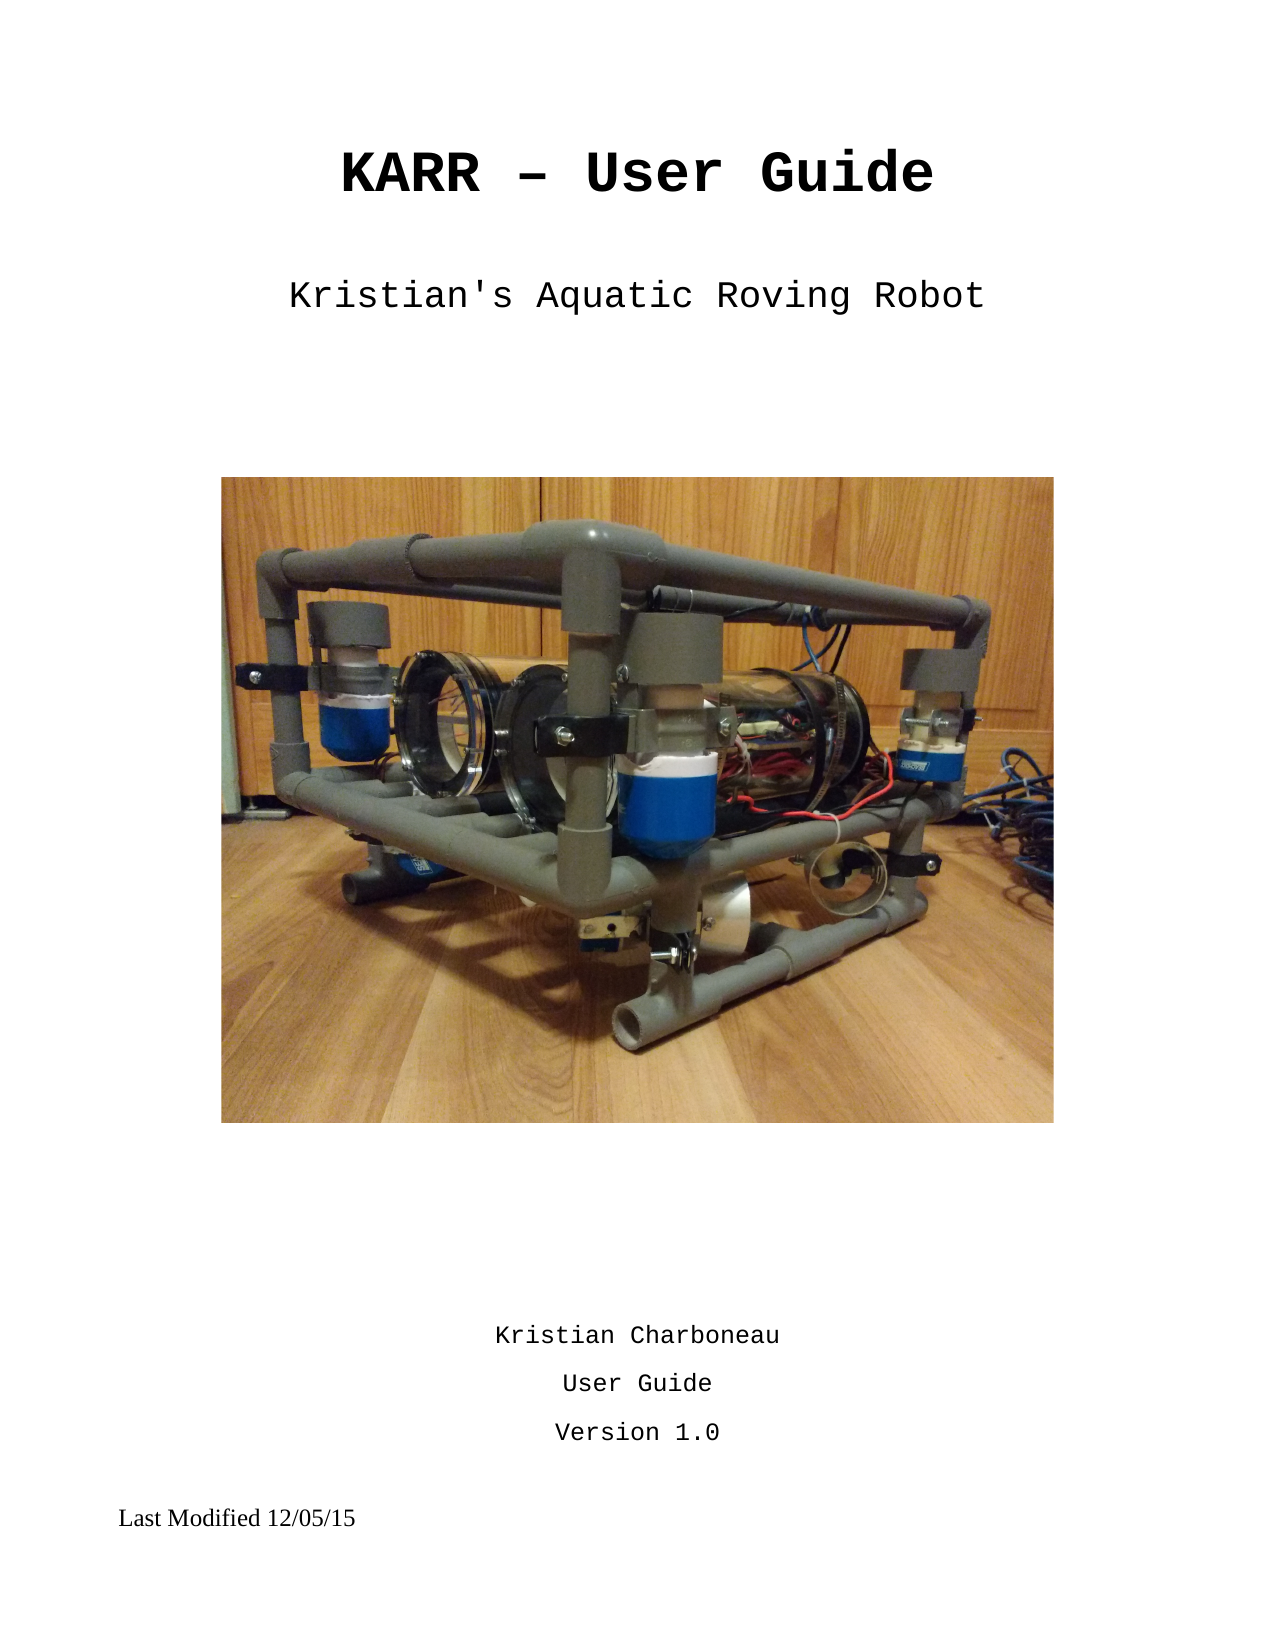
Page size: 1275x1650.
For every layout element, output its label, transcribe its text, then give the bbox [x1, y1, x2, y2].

text User Guide [118, 1371, 1157, 1399]
text Kristian Charboneau [118, 1322, 1157, 1351]
picture [221, 477, 1054, 1123]
title KARR – User Guide [118, 143, 1157, 209]
subtitle Kristian's Aquatic Roving Robot [118, 276, 1157, 319]
text Version 1.0 [118, 1419, 1157, 1448]
